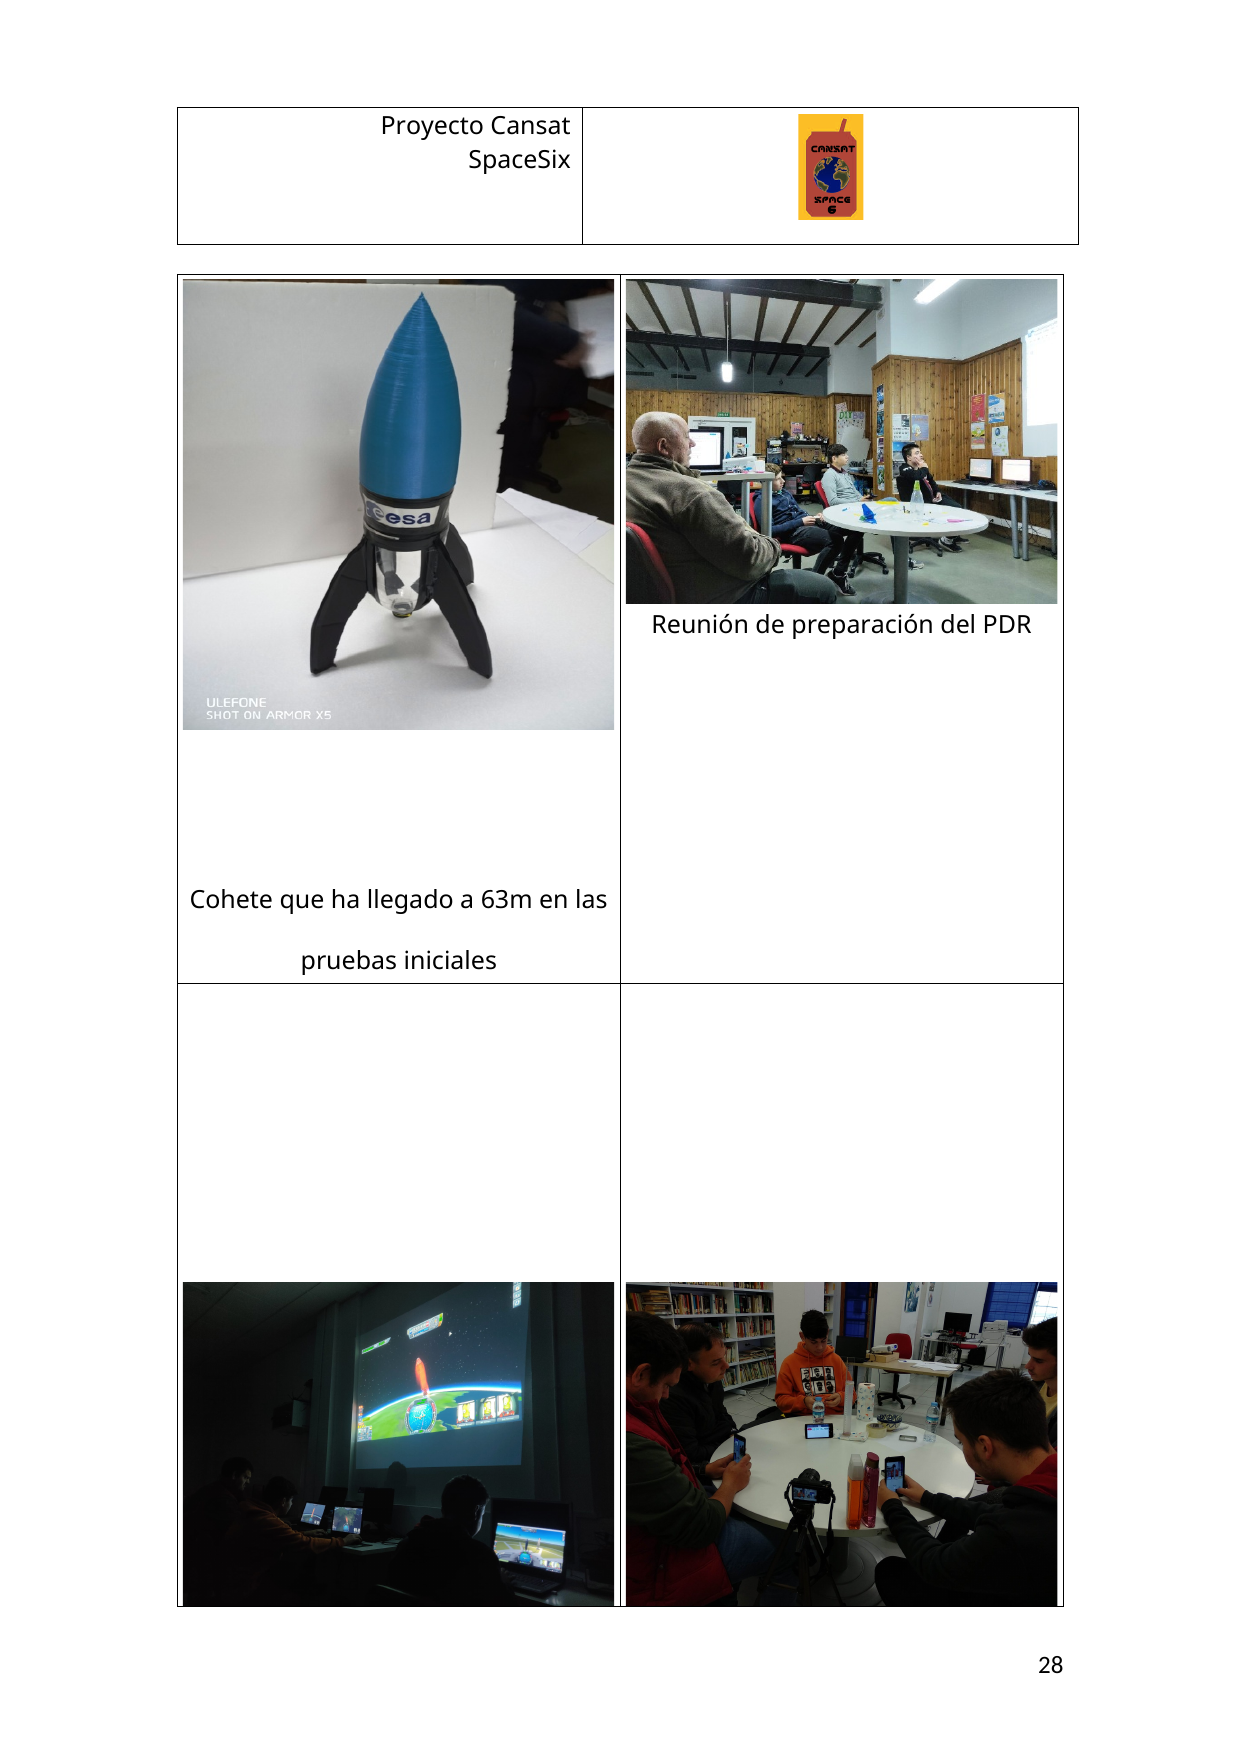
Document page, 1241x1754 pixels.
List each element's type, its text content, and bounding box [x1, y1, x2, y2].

picture [625, 1282, 1058, 1606]
table_cell Cohete que ha llegado a 63m en las pruebas iniciales [178, 275, 620, 983]
picture [182, 1282, 615, 1606]
picture [798, 114, 864, 220]
picture [625, 279, 1058, 604]
picture [182, 279, 615, 730]
table_cell [621, 984, 1063, 1606]
table_cell [178, 984, 620, 1606]
table_cell Reunión de preparación del PDR [621, 275, 1063, 983]
